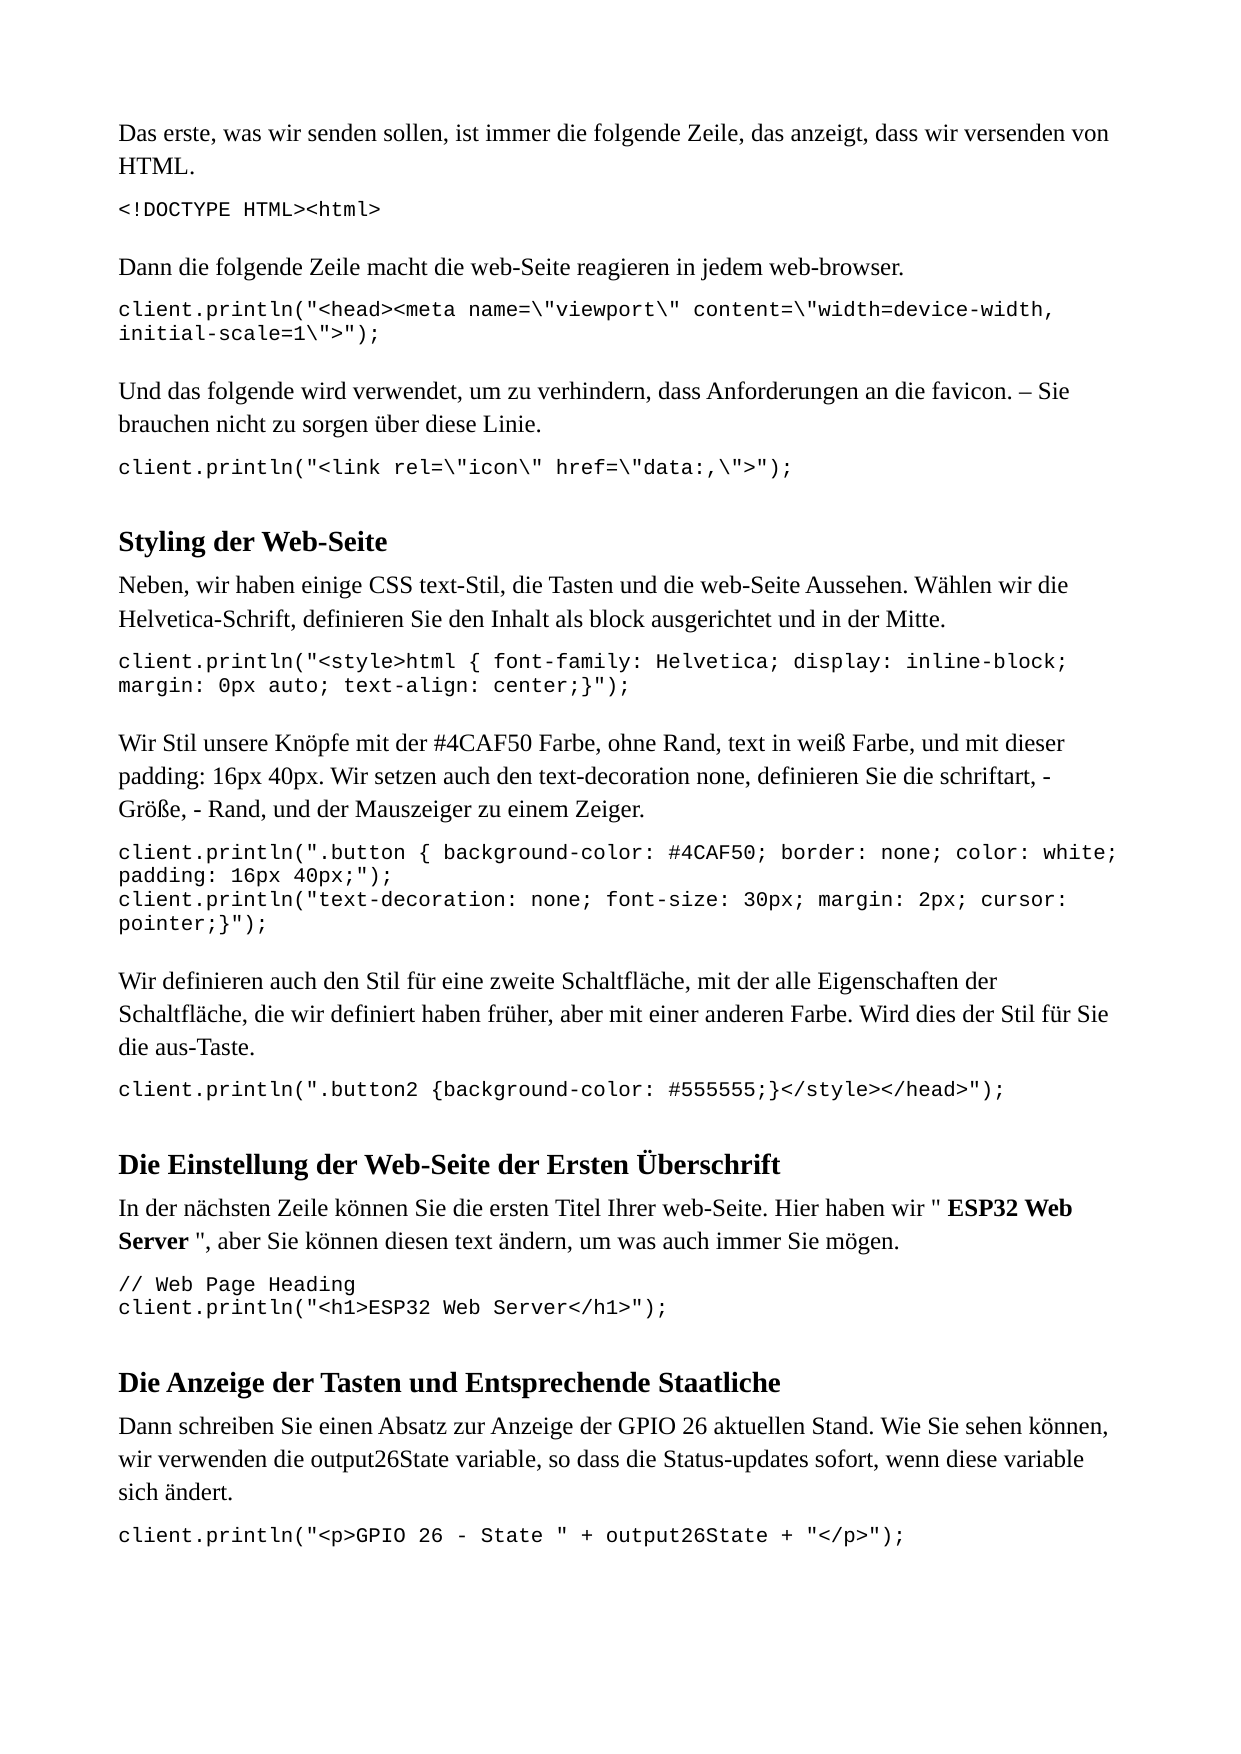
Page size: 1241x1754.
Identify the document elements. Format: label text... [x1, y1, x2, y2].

subtitle Die Anzeige der Tasten und Entsprechende Staatliche [118, 1365, 1122, 1399]
text client.println("<style>html { font-family: Helvetica; display: inline-block; margin: 0px auto; text-align: center;}"); [118, 651, 1122, 698]
text Das erste, was wir senden sollen, ist immer die folgende Zeile, das anzeigt, dass wir versenden von HTML. [118, 118, 1122, 180]
text <!DOCTYPE HTML><html> [118, 199, 1122, 222]
text Wir Stil unsere Knöpfe mit der #4CAF50 Farbe, ohne Rand, text in weiß Farbe, und mit dieser padding: 16px 40px. Wir setzen auch den text-decoration none, definieren Sie die schriftart, - Größe, - Rand, und der Mauszeiger zu einem Zeiger. [118, 728, 1122, 823]
text In der nächsten Zeile können Sie die ersten Titel Ihrer web-Seite. Hier haben wir " ESP32 Web Server ", aber Sie können diesen text ändern, um was auch immer Sie mögen. [118, 1193, 1122, 1255]
text client.println(".button { background-color: #4CAF50; border: none; color: white; padding: 16px 40px;"); [118, 842, 1122, 889]
text client.println("<head><meta name=\"viewport\" content=\"width=device-width, initial-scale=1\">"); [118, 299, 1122, 347]
text client.println("<p>GPIO 26 - State " + output26State + "</p>"); [118, 1525, 1122, 1548]
text client.println("text-decoration: none; font-size: 30px; margin: 2px; cursor: pointer;}"); [118, 889, 1122, 936]
text client.println(".button2 {background-color: #555555;}</style></head>"); [118, 1079, 1122, 1103]
text Dann die folgende Zeile macht die web-Seite reagieren in jedem web-browser. [118, 252, 1122, 281]
subtitle Die Einstellung der Web-Seite der Ersten Überschrift [118, 1147, 1122, 1181]
text client.println("<link rel=\"icon\" href=\"data:,\">"); [118, 457, 1122, 481]
text Wir definieren auch den Stil für eine zweite Schaltfläche, mit der alle Eigenschaften der Schaltfläche, die wir definiert haben früher, aber mit einer anderen Farbe. Wird dies der Stil für Sie die aus-Taste. [118, 966, 1122, 1061]
text // Web Page Heading [118, 1274, 1122, 1297]
subtitle Styling der Web-Seite [118, 524, 1122, 558]
text Neben, wir haben einige CSS text-Stil, die Tasten und die web-Seite Aussehen. Wählen wir die Helvetica-Schrift, definieren Sie den Inhalt als block ausgerichtet und in der Mitte. [118, 571, 1122, 632]
text Und das folgende wird verwendet, um zu verhindern, dass Anforderungen an die favicon. – Sie brauchen nicht zu sorgen über diese Linie. [118, 376, 1122, 438]
text client.println("<h1>ESP32 Web Server</h1>"); [118, 1297, 1122, 1321]
text Dann schreiben Sie einen Absatz zur Anzeige der GPIO 26 aktuellen Stand. Wie Sie sehen können, wir verwenden die output26State variable, so dass die Status-updates sofort, wenn diese variable sich ändert. [118, 1411, 1122, 1506]
